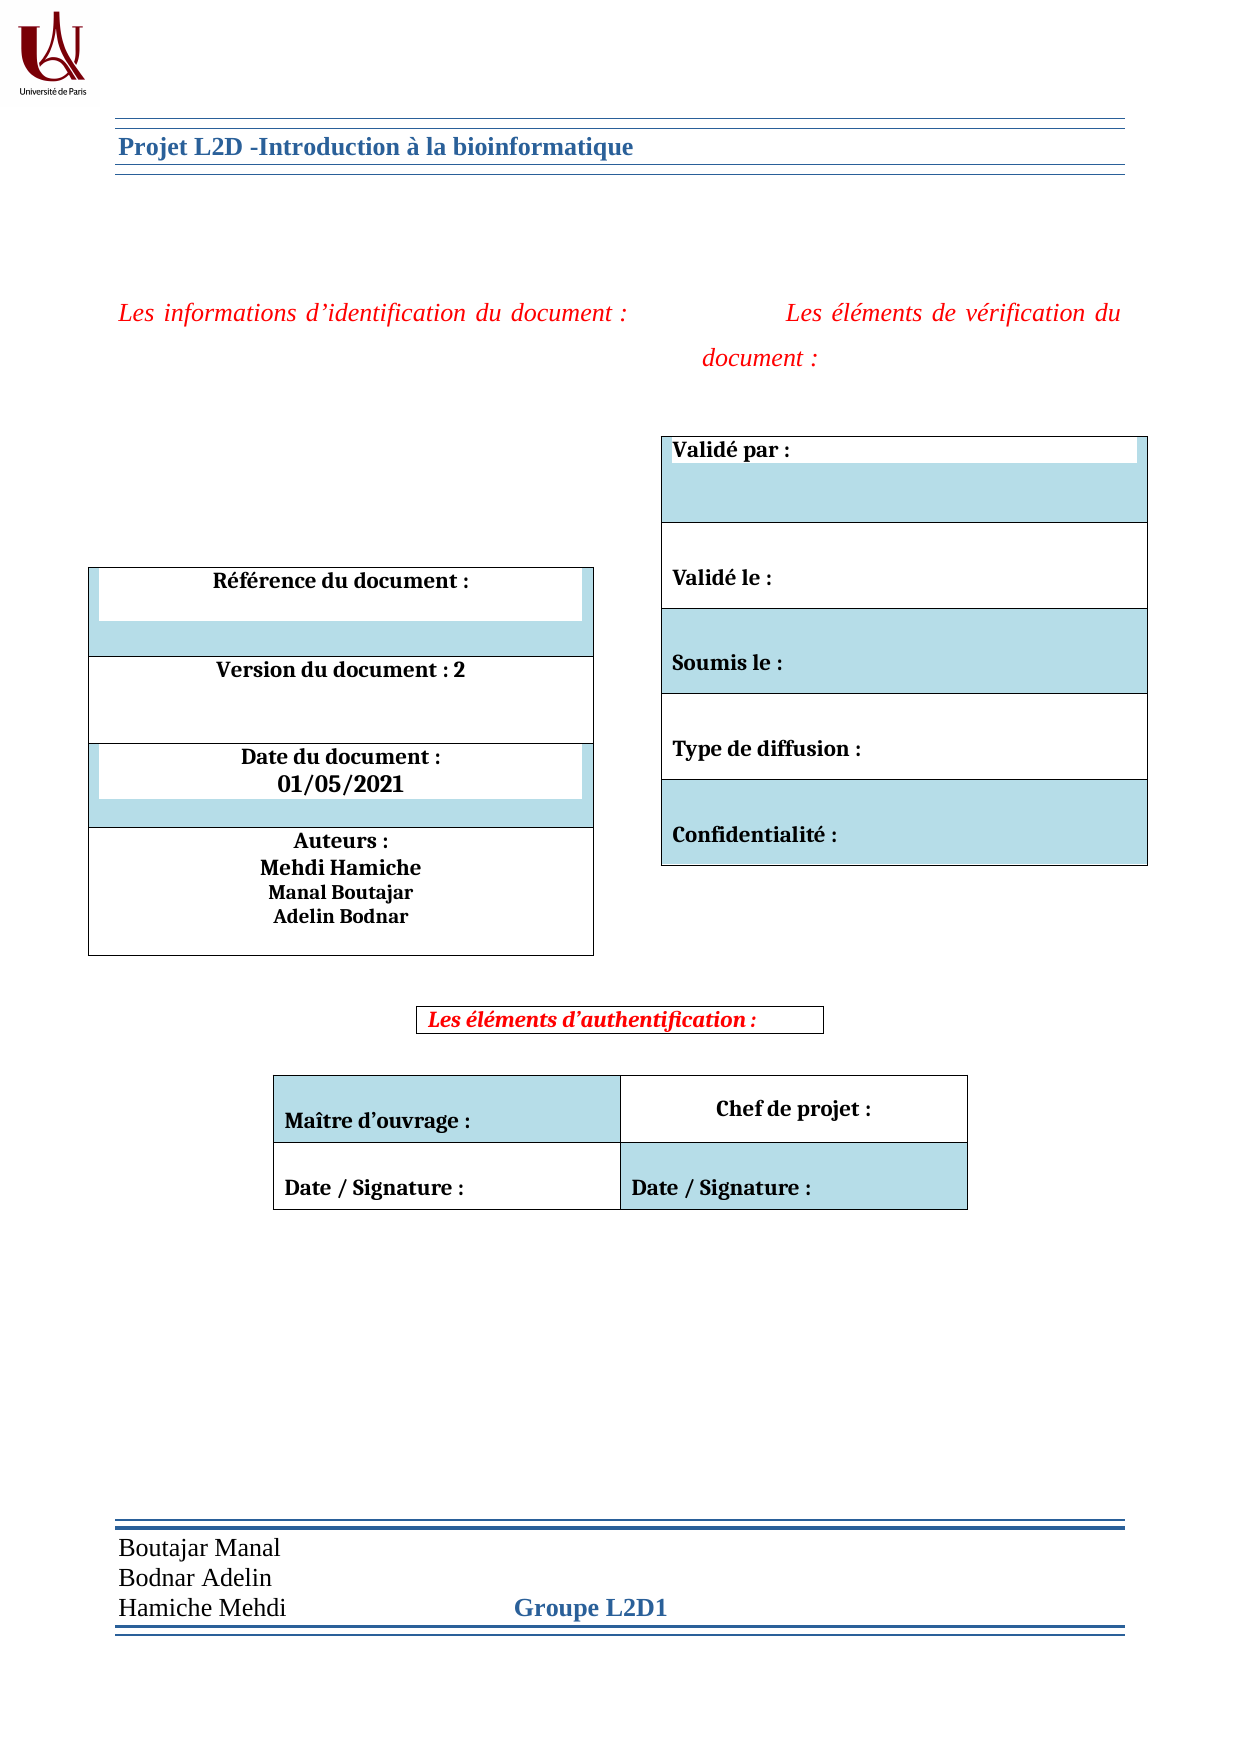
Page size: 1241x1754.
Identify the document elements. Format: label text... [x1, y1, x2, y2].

table_header Validé par : [662, 437, 1147, 522]
table_cell Soumis le : [662, 609, 1147, 693]
table_cell Date du document : 01/05/2021 [89, 744, 593, 827]
table_cell Version du document : 2 [89, 657, 593, 742]
table_cell Auteurs : Mehdi Hamiche Manal Boutajar Adelin Bodnar [89, 828, 99, 955]
table_cell Validé le : [662, 523, 1147, 607]
table_cell Auteurs : Mehdi Hamiche Manal Boutajar Adelin Bodnar [582, 828, 593, 955]
text Les informations d’identification du document : Les éléments de vérification du document : [118, 297, 1122, 372]
table_cell Type de diffusion : [662, 694, 1147, 779]
table_header Référence du document : [89, 568, 593, 656]
table_header Chef de projet : [621, 1076, 967, 1142]
table_cell Confidentialité : [662, 780, 1147, 864]
table_header Maître d’ouvrage : [274, 1076, 620, 1142]
table_cell Date / Signature : [274, 1143, 620, 1209]
table_cell Date / Signature : [621, 1143, 967, 1209]
picture [0, 0, 101, 107]
